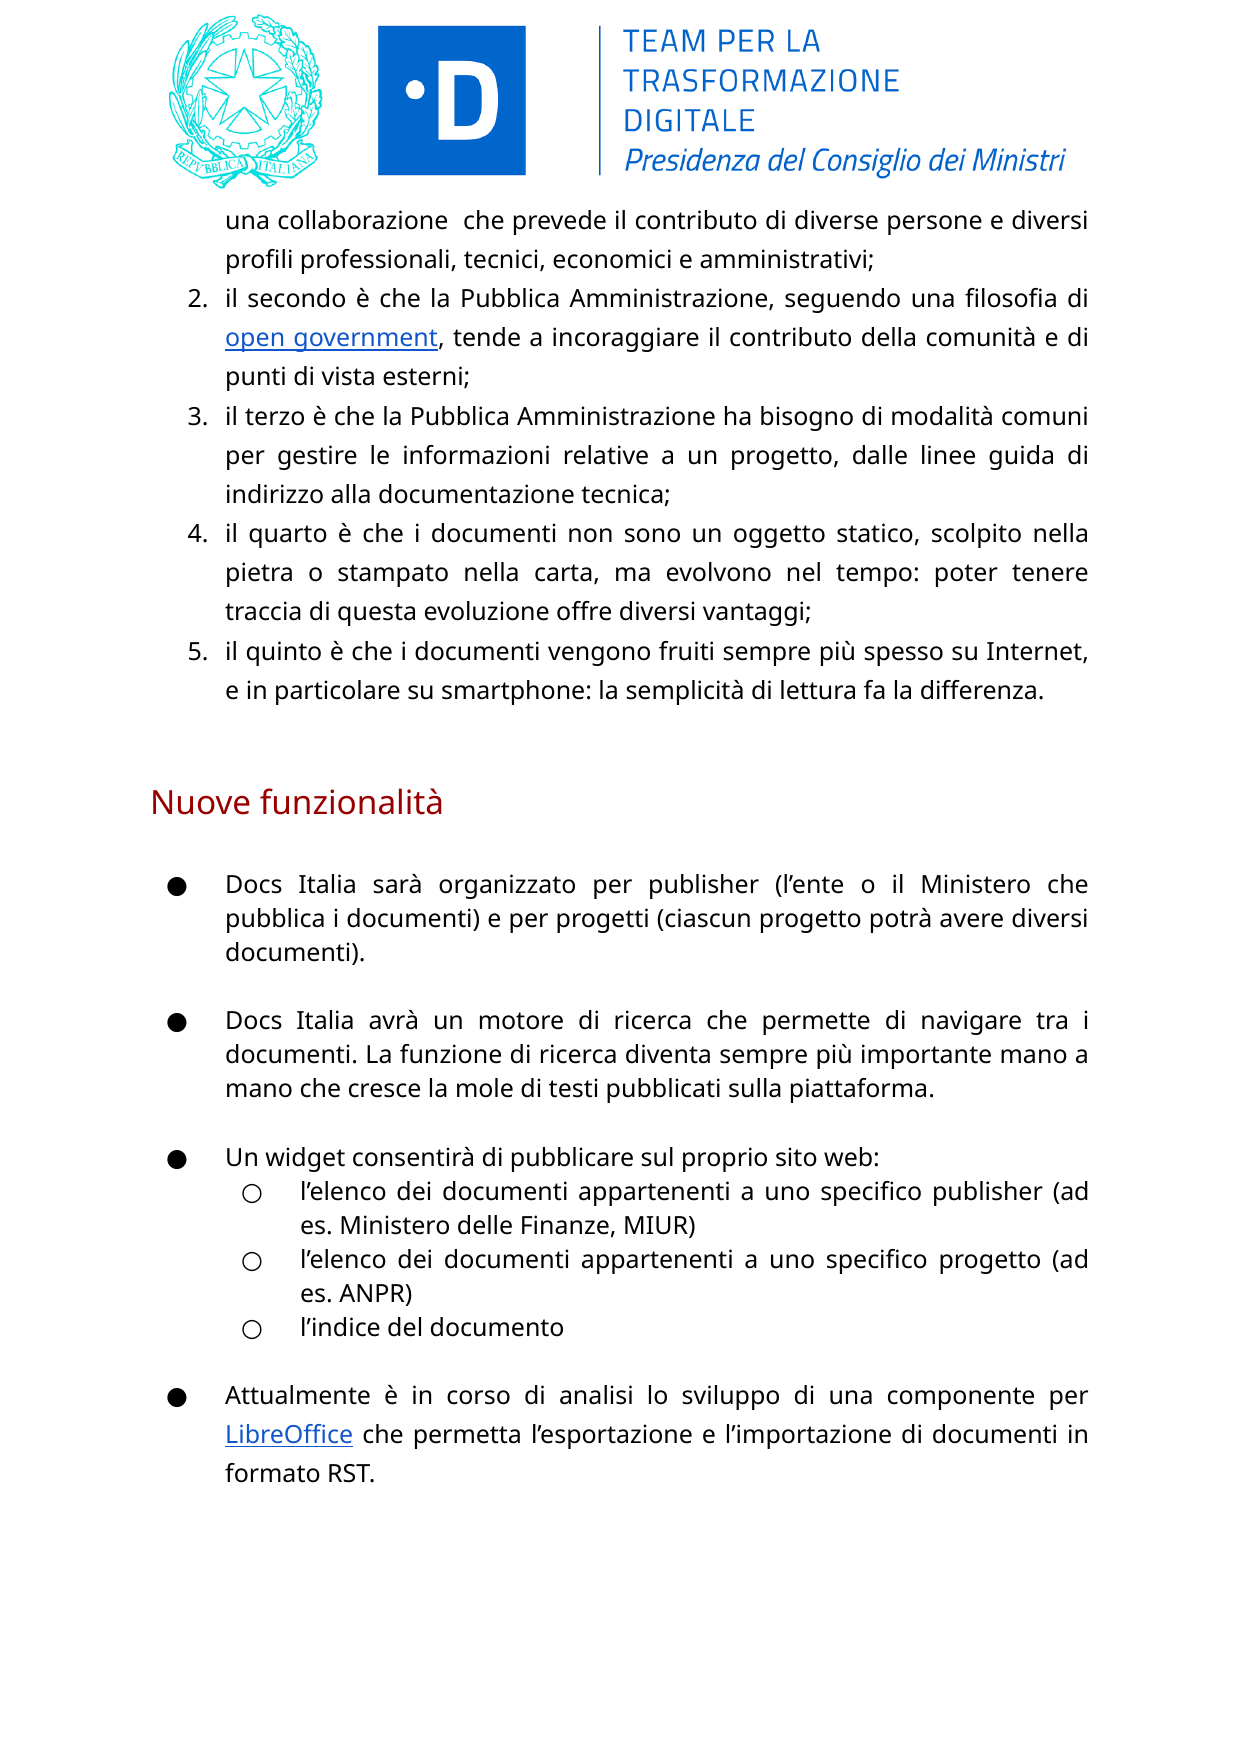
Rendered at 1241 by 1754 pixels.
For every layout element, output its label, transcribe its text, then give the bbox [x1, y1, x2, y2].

list Docs Italia avrà un motore di ricerca che permette di navigare tra i documenti. La funzione di ricerca diventa sempre più importante mano a mano che cresce la mole di testi pubblicati sulla piattaforma. [187, 1003, 1090, 1105]
list il terzo è che la Pubblica Amministrazione ha bisogno di modalità comuni per gestire le informazioni relative a un progetto, dalle linee guida di indirizzo alla documentazione tecnica; [187, 398, 1090, 511]
list il secondo è che la Pubblica Amministrazione, seguendo una filosofia di open government, tende a incoraggiare il contributo della comunità e di punti di vista esterni; [187, 281, 1090, 393]
list il quarto è che i documenti non sono un oggetto statico, scolpito nella pietra o stampato nella carta, ma evolvono nel tempo: poter tenere traccia di questa evoluzione offre diversi vantaggi; [187, 516, 1090, 628]
list l’indice del documento [262, 1309, 1090, 1343]
list il quinto è che i documenti vengono fruiti sempre più spesso su Internet, e in particolare su smartphone: la semplicità di lettura fa la differenza. [187, 633, 1090, 706]
list l’elenco dei documenti appartenenti a uno specifico progetto (ad es. ANPR) [262, 1241, 1090, 1309]
list Attualmente è in corso di analisi lo sviluppo di una componente per LibreOffice che permetta l’esportazione e l’importazione di documenti in formato RST. [187, 1378, 1090, 1490]
list una collaborazione che prevede il contributo di diverse persone e diversi profili professionali, tecnici, economici e amministrativi; [187, 203, 1090, 276]
subtitle Nuove funzionalità [150, 779, 1090, 824]
list l’elenco dei documenti appartenenti a uno specifico publisher (ad es. Ministero delle Finanze, MIUR) [262, 1173, 1090, 1241]
list Docs Italia sarà organizzato per publisher (l’ente o il Ministero che pubblica i documenti) e per progetti (ciascun progetto potrà avere diversi documenti). [187, 867, 1090, 969]
list Un widget consentirà di pubblicare sul proprio sito web: [187, 1139, 1090, 1173]
picture [150, 0, 1091, 203]
